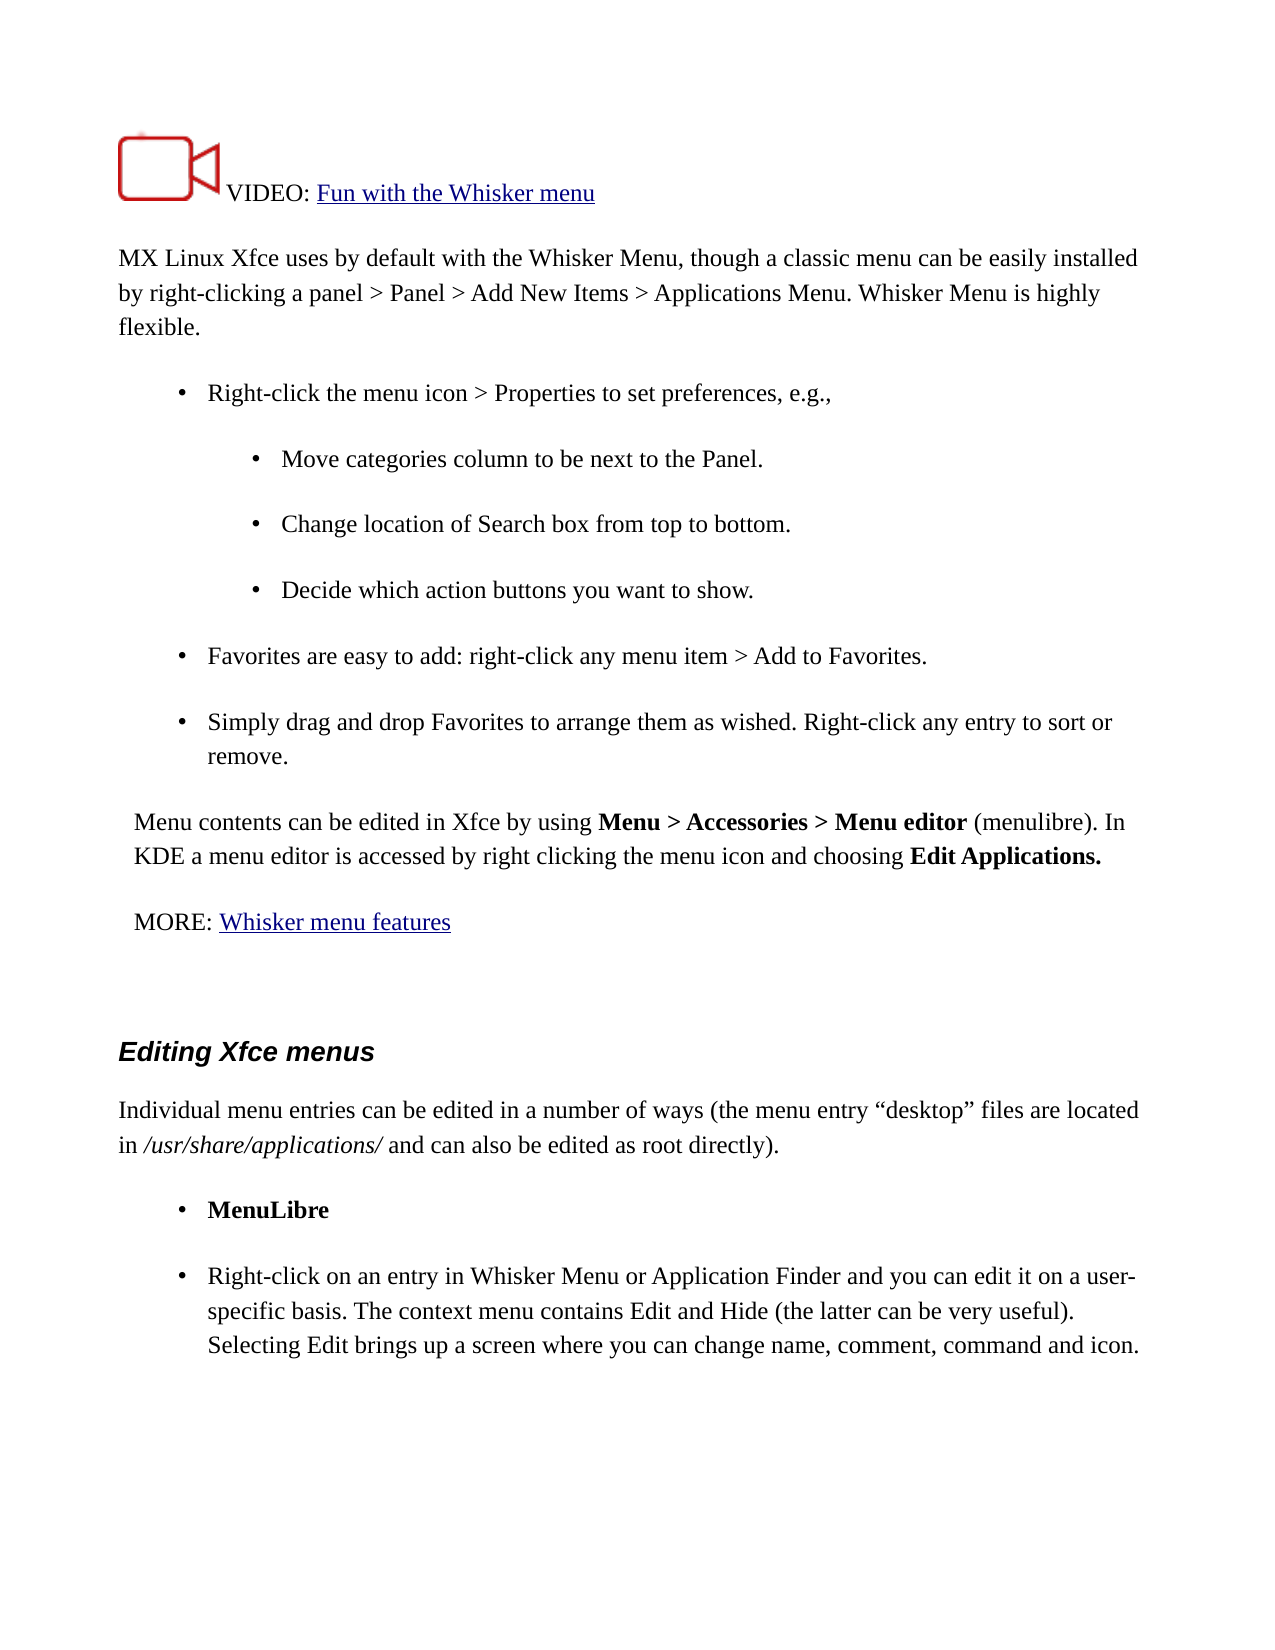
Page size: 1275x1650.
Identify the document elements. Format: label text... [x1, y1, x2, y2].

text Individual menu entries can be edited in a number of ways (the menu entry “desktop” files are located in /usr/share/applications/ and can also be edited as root directly). [118, 1095, 1141, 1159]
list MenuLibre [178, 1196, 1141, 1224]
text Menu contents can be edited in Xfce by using Menu > Accessories > Menu editor (menulibre). In KDE a menu editor is accessed by right clicking the menu icon and choosing Edit Applications. [134, 807, 1141, 870]
list Decide which action buttons you want to show. [252, 575, 1141, 604]
list Favorites are easy to add: right-click any menu item > Add to Favorites. [178, 641, 1141, 670]
text MX Linux Xfce uses by default with the Whisker Menu, though a classic menu can be easily installed by right-clicking a panel > Panel > Add New Items > Applications Menu. Whisker Menu is highly flexible. [118, 243, 1157, 341]
list Change location of Search box from top to bottom. [252, 509, 1141, 538]
text MORE: Whisker menu features [134, 907, 1141, 936]
list Right-click the menu icon > Properties to set preferences, e.g., [178, 378, 1141, 407]
list Move categories column to be next to the Panel. [252, 444, 1141, 472]
list Right-click on an entry in Whisker Menu or Application Finder and you can edit it on a user-specific basis. The context menu contains Edit and Hide (the latter can be very useful). Selecting Edit brings up a screen where you can change name, comment, command and icon. [178, 1261, 1141, 1359]
picture [118, 118, 220, 201]
list Simply drag and drop Favorites to arrange them as wished. Right-click any entry to sort or remove. [178, 707, 1141, 770]
subtitle Editing Xfce menus [118, 1035, 1157, 1067]
text VIDEO: Fun with the Whisker menu [118, 118, 1157, 206]
